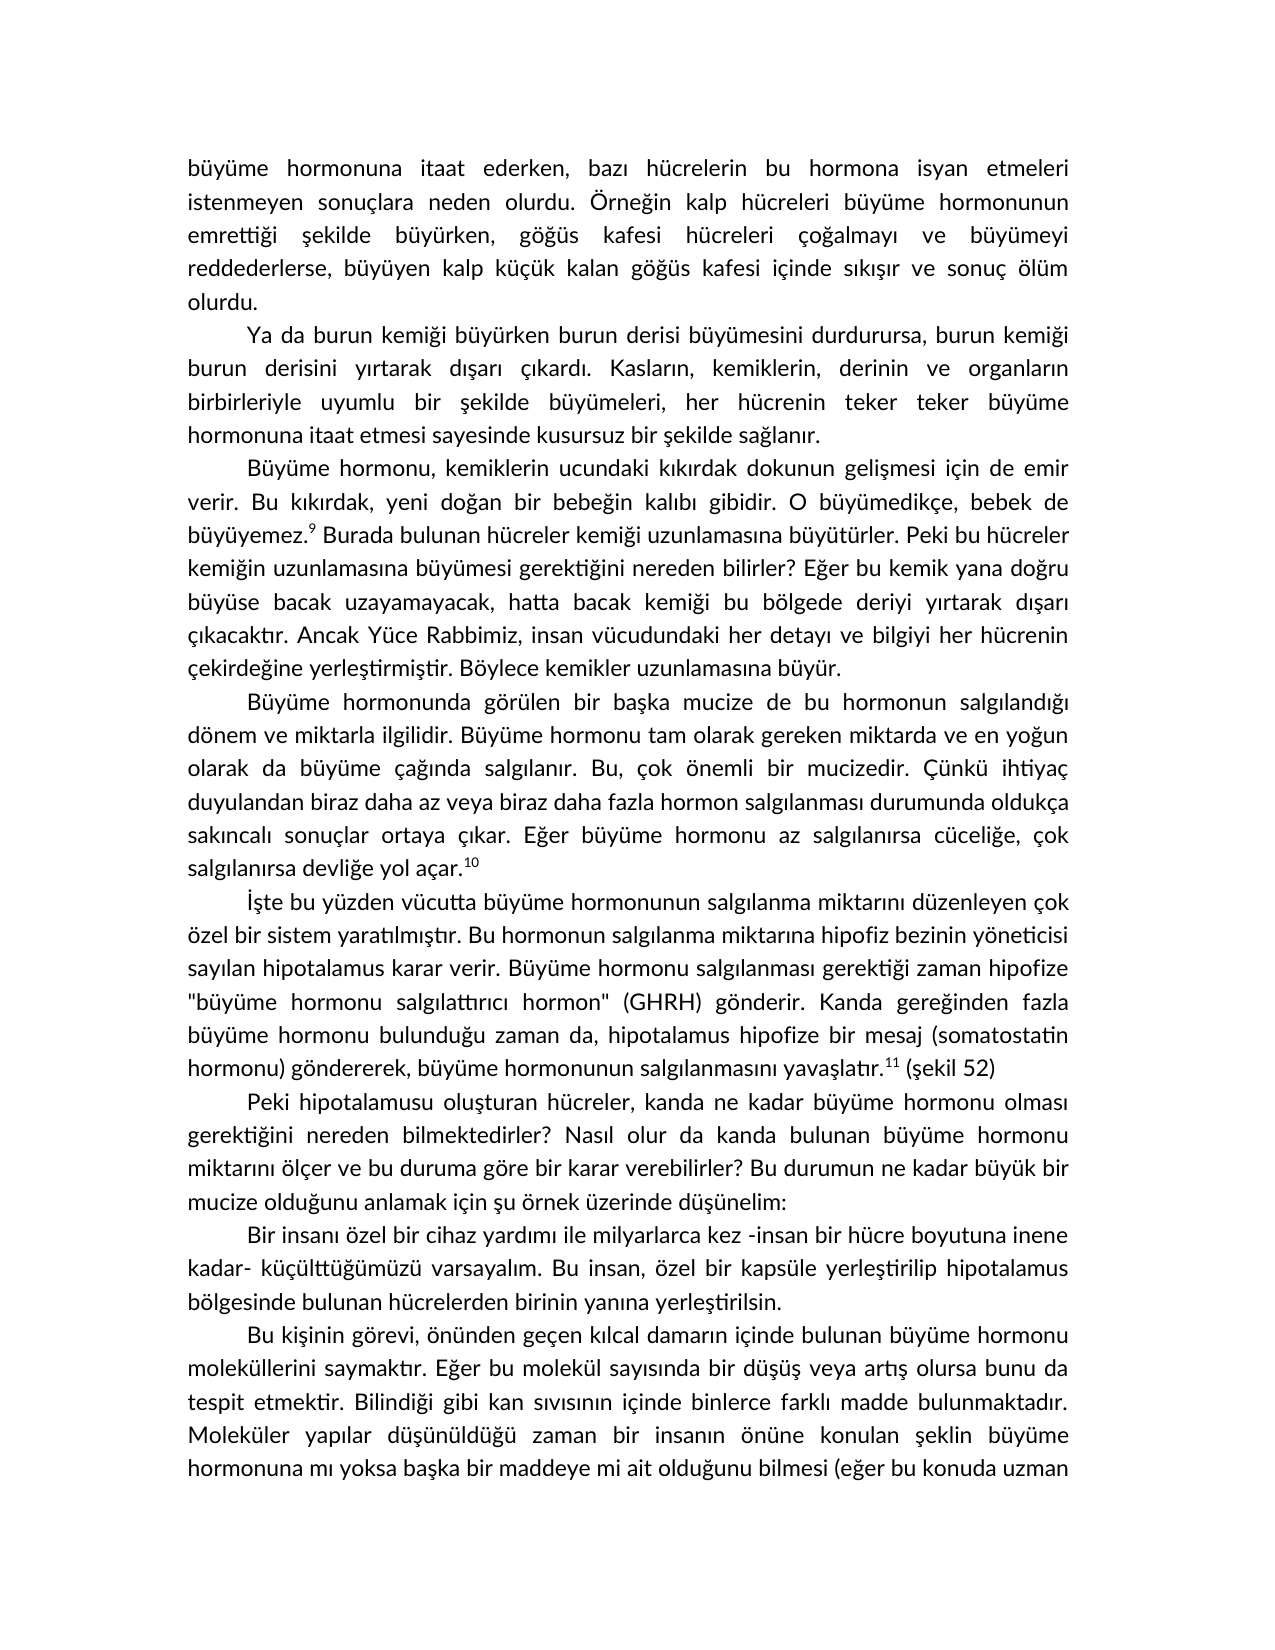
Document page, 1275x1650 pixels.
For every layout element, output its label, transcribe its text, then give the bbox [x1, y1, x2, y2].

text Ya da burun kemiği büyürken burun derisi büyümesini durdurursa, burun kemiği burun derisini yırtarak dışarı çıkardı. Kasların, kemiklerin, derinin ve organların birbirleriyle uyumlu bir şekilde büyümeleri, her hücrenin teker teker büyüme hormonuna itaat etmesi sayesinde kusursuz bir şekilde sağlanır. [187, 317, 1070, 450]
text Bir insanı özel bir cihaz yardımı ile milyarlarca kez -insan bir hücre boyutuna inene kadar- küçülttüğümüzü varsayalım. Bu insan, özel bir kapsüle yerleştirilip hipotalamus bölgesinde bulunan hücrelerden birinin yanına yerleştirilsin. [187, 1217, 1070, 1317]
text Bu kişinin görevi, önünden geçen kılcal damarın içinde bulunan büyüme hormonu moleküllerini saymaktır. Eğer bu molekül sayısında bir düşüş veya artış olursa bunu da tespit etmektir. Bilindiği gibi kan sıvısının içinde binlerce farklı madde bulunmaktadır. Moleküler yapılar düşünüldüğü zaman bir insanın önüne konulan şeklin büyüme hormonuna mı yoksa başka bir maddeye mi ait olduğunu bilmesi (eğer bu konuda uzman [187, 1317, 1070, 1483]
text Büyüme hormonunda görülen bir başka mucize de bu hormonun salgılandığı dönem ve miktarla ilgilidir. Büyüme hormonu tam olarak gereken miktarda ve en yoğun olarak da büyüme çağında salgılanır. Bu, çok önemli bir mucizedir. Çünkü ihtiyaç duyulandan biraz daha az veya biraz daha fazla hormon salgılanması durumunda oldukça sakıncalı sonuçlar ortaya çıkar. Eğer büyüme hormonu az salgılanırsa cüceliğe, çok salgılanırsa devliğe yol açar.10 [187, 683, 1070, 883]
text büyüme hormonuna itaat ederken, bazı hücrelerin bu hormona isyan etmeleri istenmeyen sonuçlara neden olurdu. Örneğin kalp hücreleri büyüme hormonunun emrettiği şekilde büyürken, göğüs kafesi hücreleri çoğalmayı ve büyümeyi reddederlerse, büyüyen kalp küçük kalan göğüs kafesi içinde sıkışır ve sonuç ölüm olurdu. [187, 150, 1070, 317]
text Peki hipotalamusu oluşturan hücreler, kanda ne kadar büyüme hormonu olması gerektiğini nereden bilmektedirler? Nasıl olur da kanda bulunan büyüme hormonu miktarını ölçer ve bu duruma göre bir karar verebilirler? Bu durumun ne kadar büyük bir mucize olduğunu anlamak için şu örnek üzerinde düşünelim: [187, 1083, 1070, 1217]
text Büyüme hormonu, kemiklerin ucundaki kıkırdak dokunun gelişmesi için de emir verir. Bu kıkırdak, yeni doğan bir bebeğin kalıbı gibidir. O büyümedikçe, bebek de büyüyemez.9 Burada bulunan hücreler kemiği uzunlamasına büyütürler. Peki bu hücreler kemiğin uzunlamasına büyümesi gerektiğini nereden bilirler? Eğer bu kemik yana doğru büyüse bacak uzayamayacak, hatta bacak kemiği bu bölgede deriyi yırtarak dışarı çıkacaktır. Ancak Yüce Rabbimiz, insan vücudundaki her detayı ve bilgiyi her hücrenin çekirdeğine yerleştirmiştir. Böylece kemikler uzunlamasına büyür. [187, 450, 1070, 683]
text İşte bu yüzden vücutta büyüme hormonunun salgılanma miktarını düzenleyen çok özel bir sistem yaratılmıştır. Bu hormonun salgılanma miktarına hipofiz bezinin yöneticisi sayılan hipotalamus karar verir. Büyüme hormonu salgılanması gerektiği zaman hipofize "büyüme hormonu salgılattırıcı hormon" (GHRH) gönderir. Kanda gereğinden fazla büyüme hormonu bulunduğu zaman da, hipotalamus hipofize bir mesaj (somatostatin hormonu) göndererek, büyüme hormonunun salgılanmasını yavaşlatır.11 (şekil 52) [187, 883, 1070, 1083]
